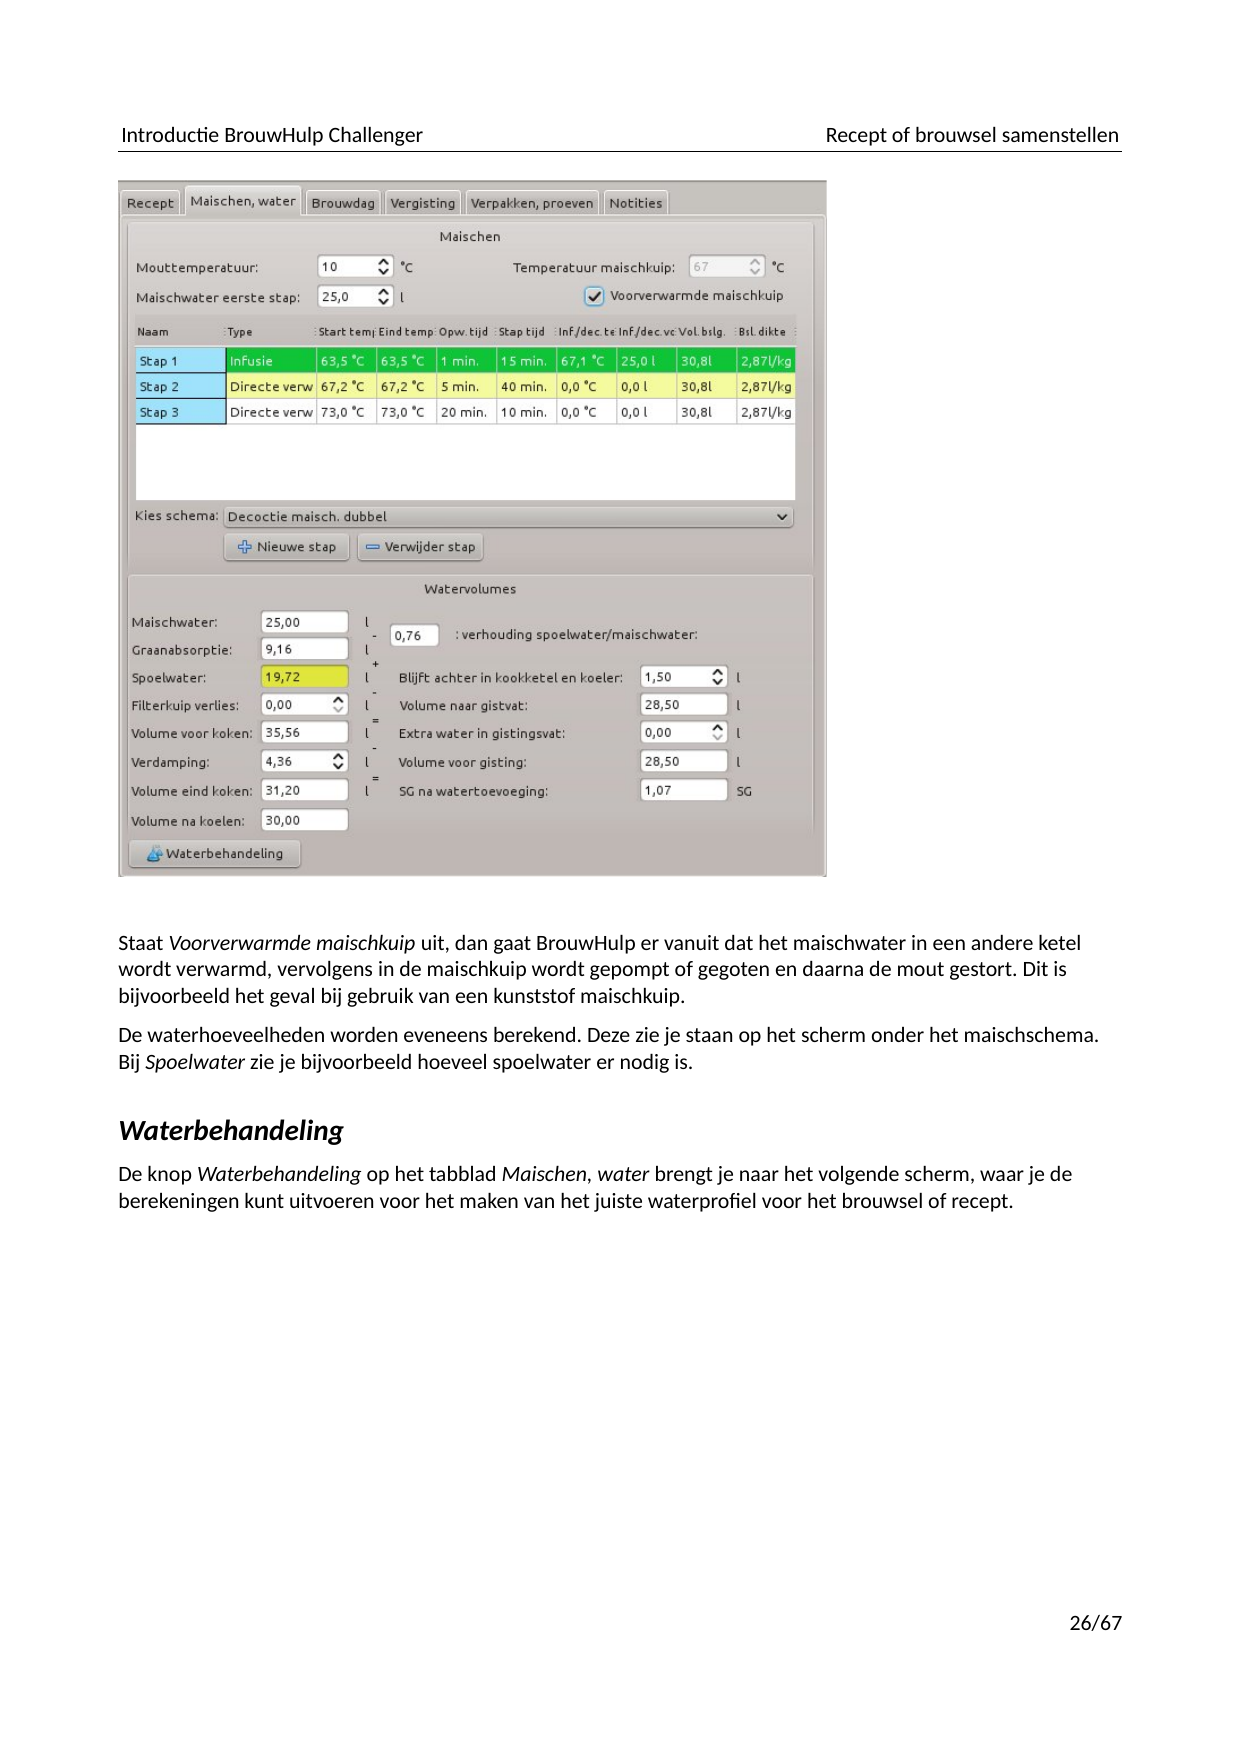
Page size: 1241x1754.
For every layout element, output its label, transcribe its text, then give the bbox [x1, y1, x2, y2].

subtitle Waterbehandeling [118, 1112, 1122, 1148]
text Staat Voorverwarmde maischkuip uit, dan gaat BrouwHulp er vanuit dat het maischwater in een andere ketel wordt verwarmd, vervolgens in de maischkuip wordt gepompt of gegoten en daarna de mout gestort. Dit is bijvoorbeeld het geval bij gebruik van een kunststof maischkuip. [118, 929, 1122, 1009]
text De knop Waterbehandeling op het tabblad Maischen, water brengt je naar het volgende scherm, waar je de berekeningen kunt uitvoeren voor het maken van het juiste waterprofiel voor het brouwsel of recept. [118, 1160, 1122, 1213]
text De waterhoeveelheden worden eveneens berekend. Deze zie je staan op het scherm onder het maischschema. Bij Spoelwater zie je bijvoorbeeld hoeveel spoelwater er nodig is. [118, 1021, 1122, 1074]
picture [118, 180, 827, 877]
